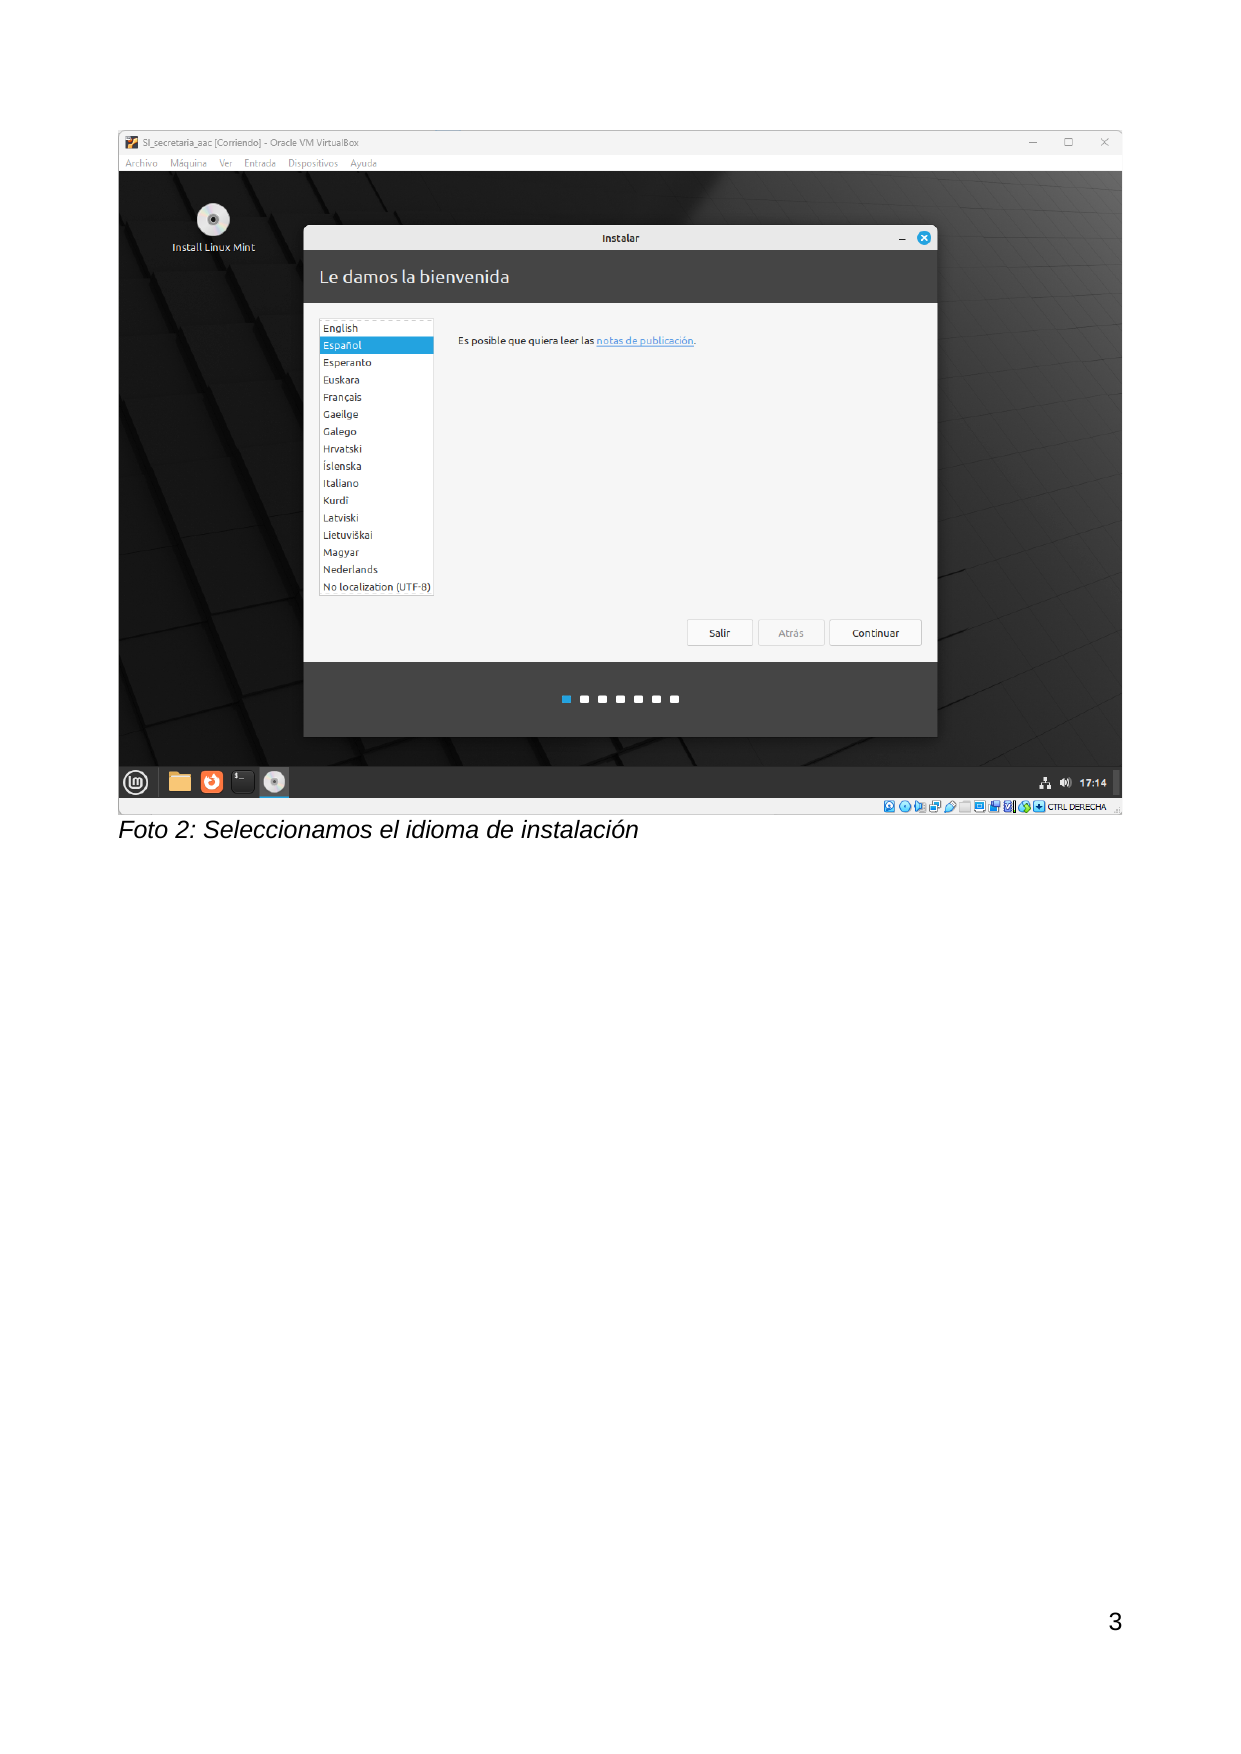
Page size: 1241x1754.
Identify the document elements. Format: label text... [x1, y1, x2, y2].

text Foto 2: Seleccionamos el idioma de instalación [118, 815, 1122, 844]
picture [118, 130, 1123, 815]
